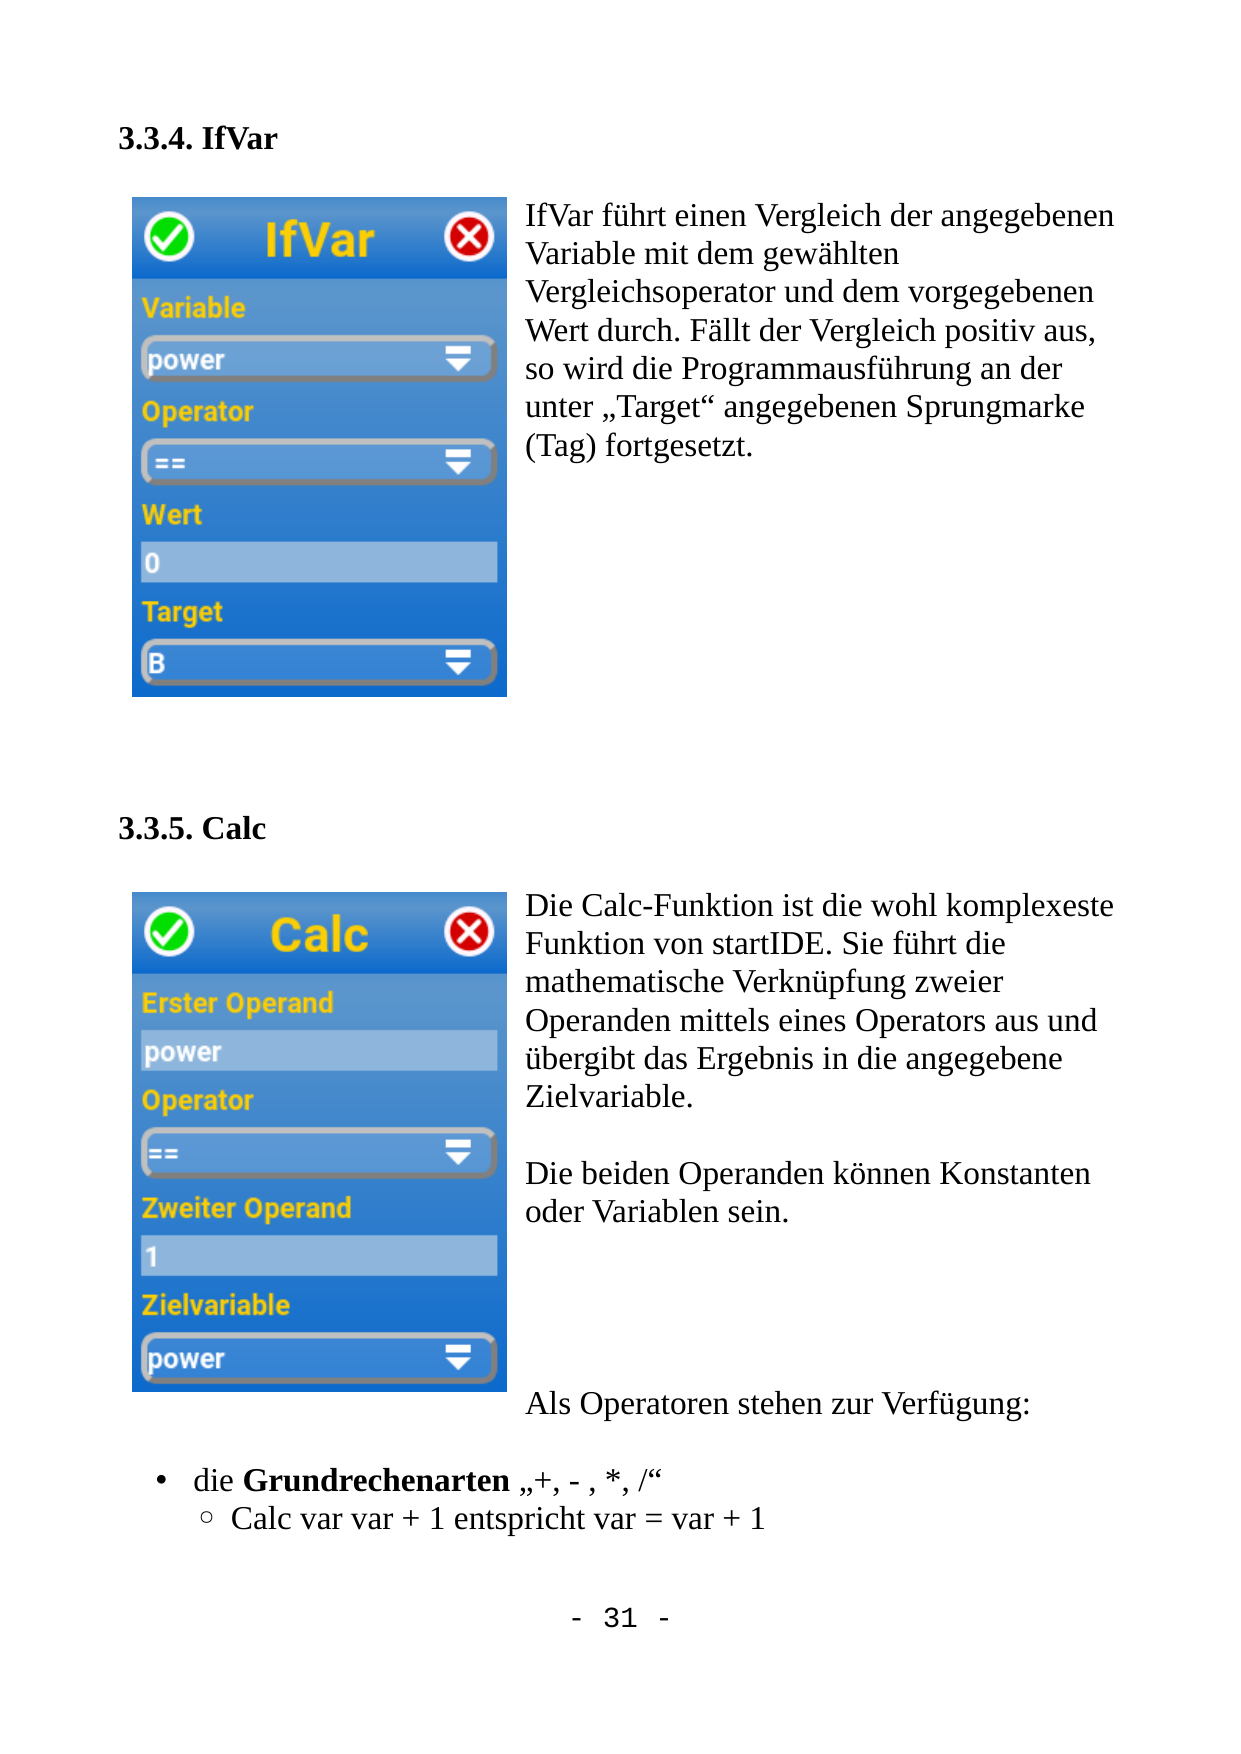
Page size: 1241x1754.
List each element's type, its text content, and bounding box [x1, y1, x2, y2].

text Die beiden Operanden können Konstanten oder Variablen sein. [507, 1153, 1122, 1230]
text 3.3.4. IfVar [118, 118, 1122, 156]
list Calc var var + 1 entspricht var = var + 1 [193, 1498, 1122, 1536]
list die Grundrechenarten „+, - , *, /“ [156, 1460, 1122, 1498]
text Die Calc-Funktion ist die wohl komplexeste Funktion von startIDE. Sie führt die mathematische Verknüpfung zweier Operanden mittels eines Operators aus und übergibt das Ergebnis in die angegebene Zielvariable. [118, 885, 1122, 1115]
text Als Operatoren stehen zur Verfügung: [118, 1383, 1122, 1421]
picture [132, 197, 507, 697]
text 3.3.5. Calc [118, 808, 1122, 846]
text IfVar führt einen Vergleich der angegebenen Variable mit dem gewählten Vergleichsoperator und dem vorgegebenen Wert durch. Fällt der Vergleich positiv aus, so wird die Programmausführung an der unter „Target“ angegebenen Sprungmarke (Tag) fortgesetzt. [118, 195, 1122, 463]
picture [132, 892, 507, 1392]
